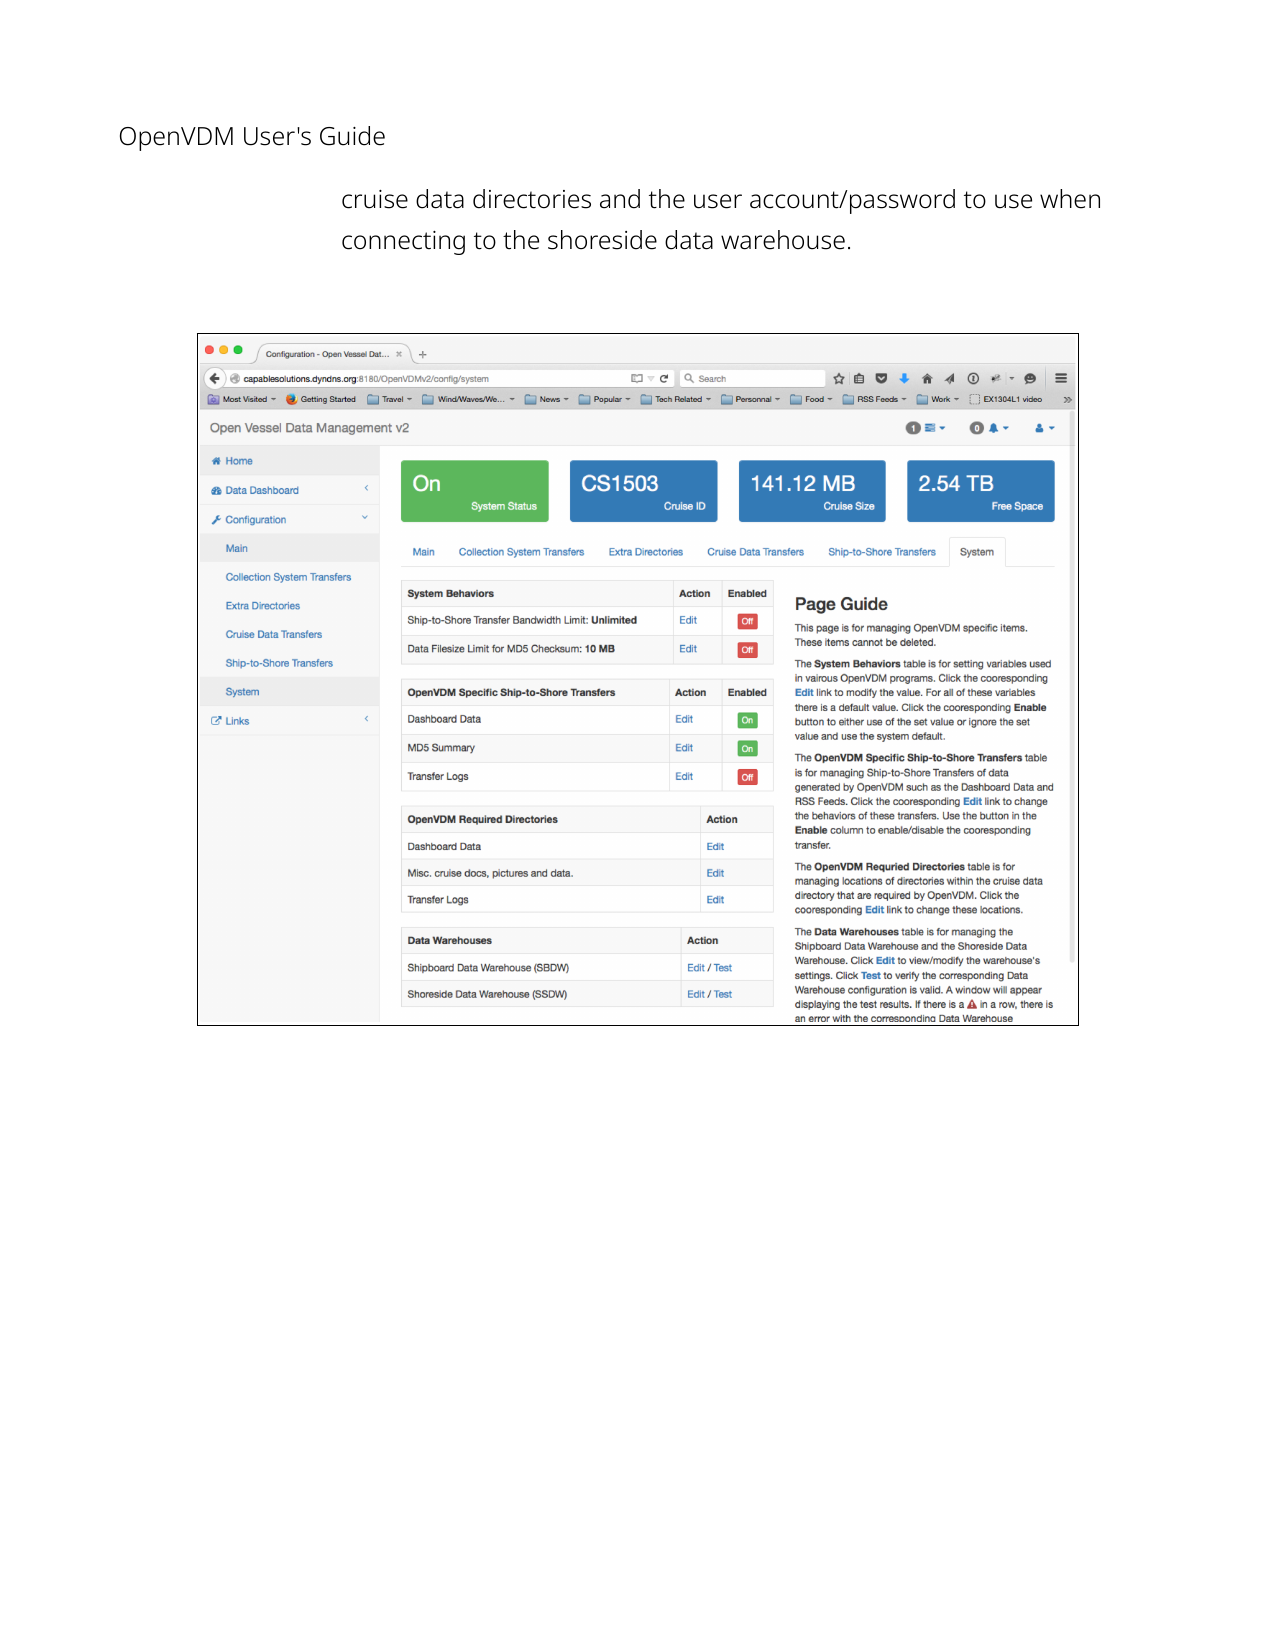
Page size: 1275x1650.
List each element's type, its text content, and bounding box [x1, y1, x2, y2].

list cruise data directories and the user account/password to use when connecting to the shoreside data warehouse. [303, 182, 1157, 257]
picture [199, 336, 1076, 1022]
